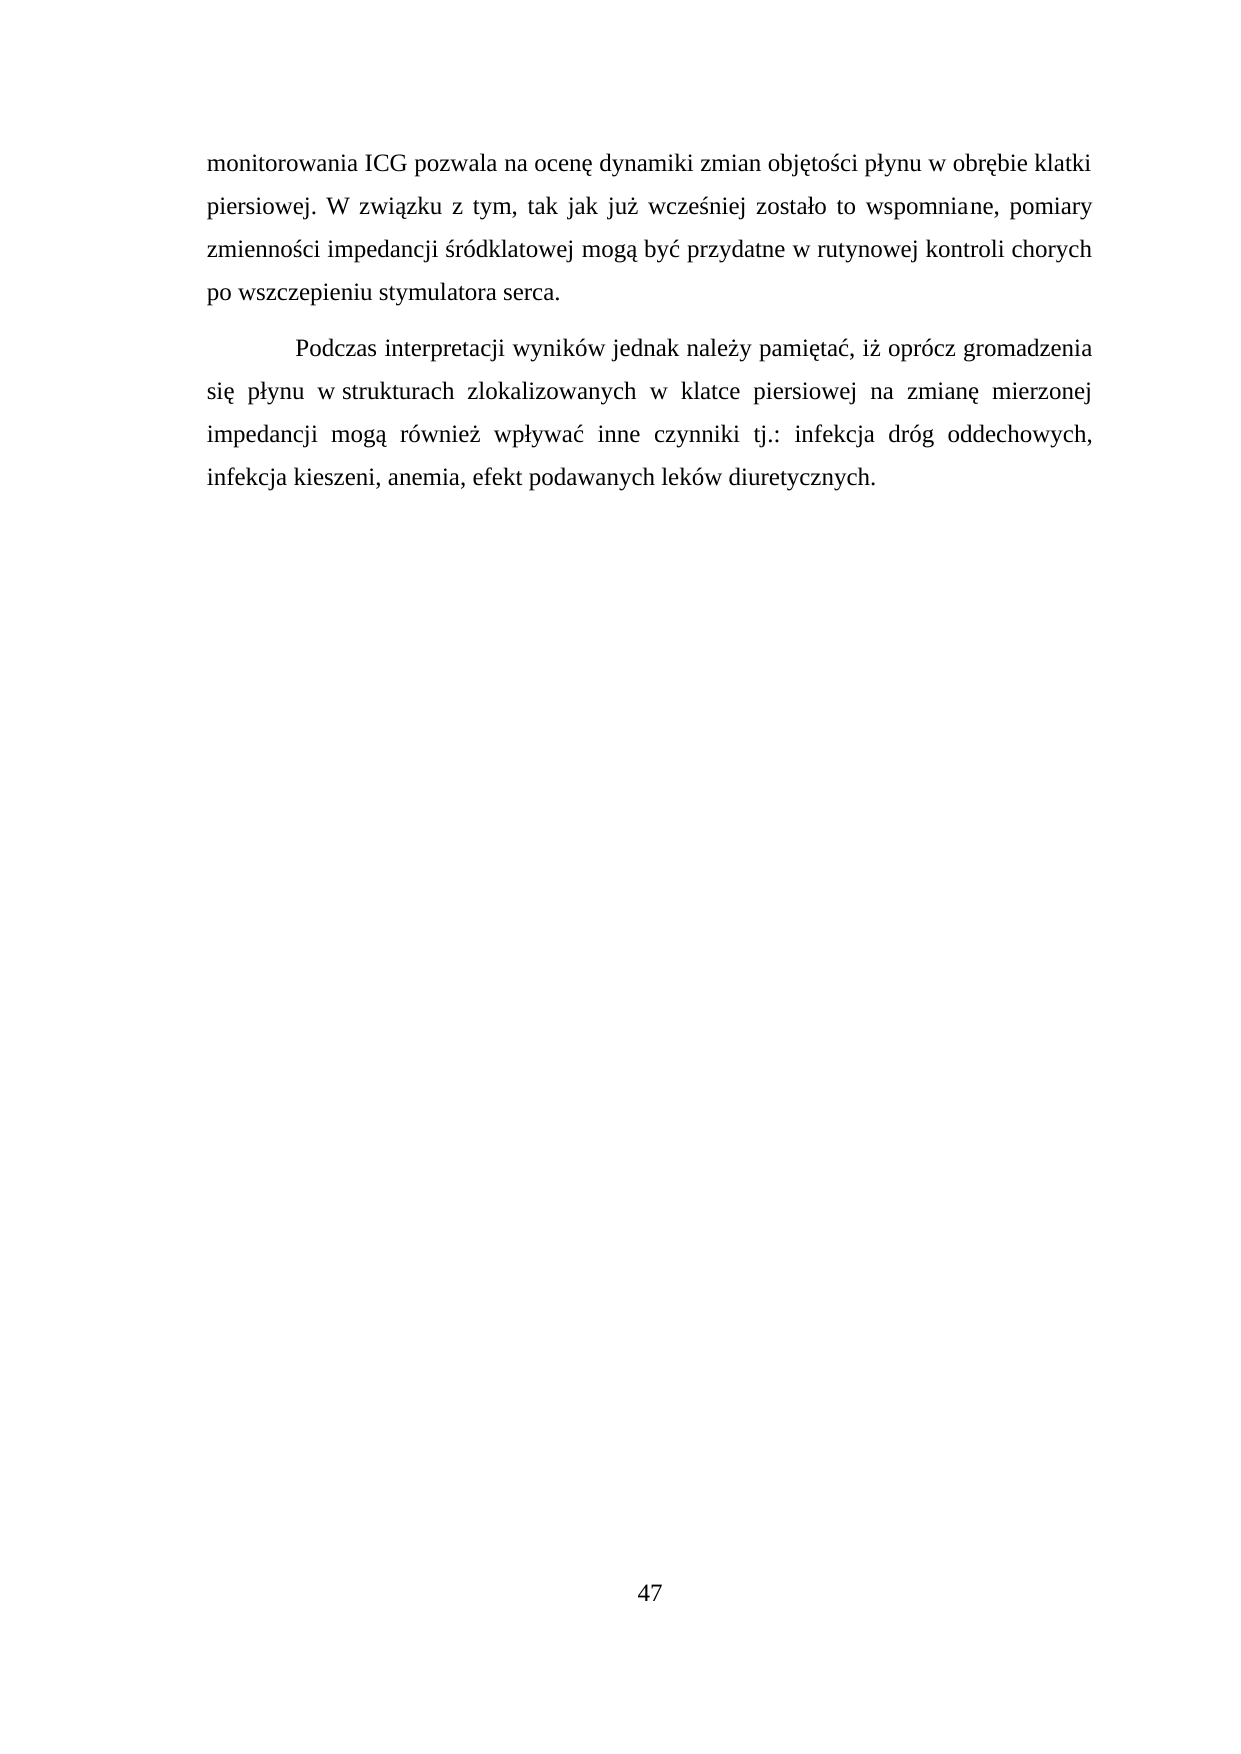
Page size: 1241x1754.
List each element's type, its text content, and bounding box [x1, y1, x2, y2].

text Podczas interpretacji wyników jednak należy pamiętać, iż oprócz gromadzenia się płynu w strukturach zlokalizowanych w klatce piersiowej na zmianę mierzonej impedancji mogą również wpływać inne czynniki tj.: infekcja dróg oddechowych, infekcja kieszeni, anemia, efekt podawanych leków diuretycznych. [207, 333, 1093, 491]
text monitorowania ICG pozwala na ocenę dynamiki zmian objętości płynu w obrębie klatki piersiowej. W związku z tym, tak jak już wcześniej zostało to wspomniane, pomiary zmienności impedancji śródklatowej mogą być przydatne w rutynowej kontroli chorych po wszczepieniu stymulatora serca. [207, 148, 1093, 306]
